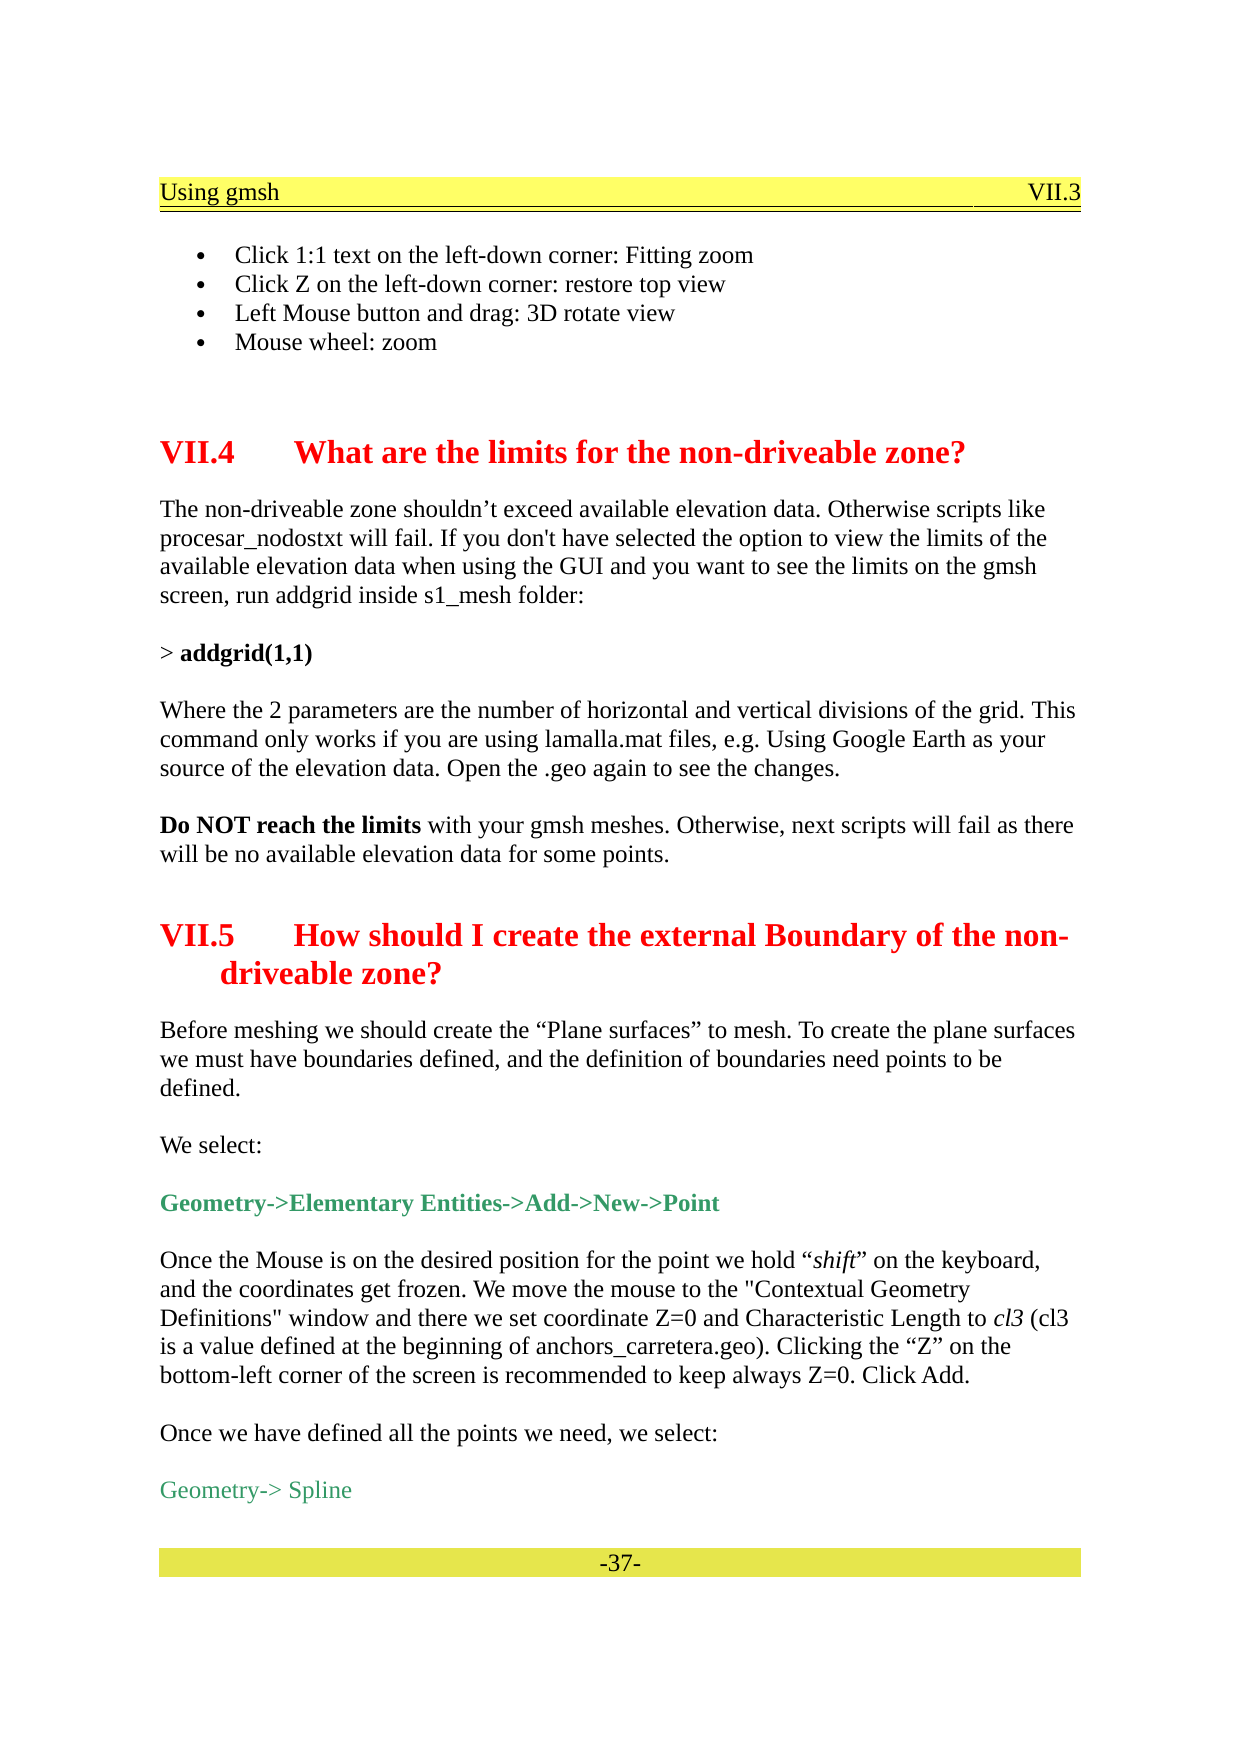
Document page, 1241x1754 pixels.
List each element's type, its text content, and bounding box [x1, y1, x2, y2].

subtitle How should I create the external Boundary of the non-driveable zone? [159, 915, 1081, 992]
list Mouse wheel: zoom [197, 327, 1081, 355]
text > addgrid(1,1) [159, 638, 1081, 695]
text Before meshing we should create the “Plane surfaces” to mesh. To create the plane surfaces we must have boundaries defined, and the definition of boundaries need points to be defined. We select: Geometry->Elementary Entities->Add->New->Point Once the Mouse is on the desired position for the point we hold “shift” on the keyboard, and the coordinates get frozen. We move the mouse to the "Contextual Geometry Definitions" window and there we set coordinate Z=0 and Characteristic Length to cl3 (cl3 is a value defined at the beginning of anchors_carretera.geo). Clicking the “Z” on the bottom-left corner of the screen is recommended to keep always Z=0. Click Add. Once we have defined all the points we need, we select: Geometry-> Spline [159, 1015, 1081, 1504]
text Where the 2 parameters are the number of horizontal and vertical divisions of the grid. This command only works if you are using lamalla.mat files, e.g. Using Google Earth as your source of the elevation data. Open the .geo again to see the changes. [159, 695, 1081, 781]
list Click 1:1 text on the left-down corner: Fitting zoom [197, 240, 1081, 269]
list Click Z on the left-down corner: restore top view [197, 269, 1081, 298]
text Do NOT reach the limits with your gmsh meshes. Otherwise, next scripts will fail as there will be no available elevation data for some points. [159, 810, 1081, 868]
text The non-driveable zone shouldn’t exceed available elevation data. Otherwise scripts like procesar_nodostxt will fail. If you don't have selected the option to view the limits of the available elevation data when using the GUI and you want to see the limits on the gmsh screen, run addgrid inside s1_mesh folder: [159, 494, 1081, 609]
subtitle What are the limits for the non-driveable zone? [159, 432, 1081, 470]
list Left Mouse button and drag: 3D rotate view [197, 298, 1081, 327]
